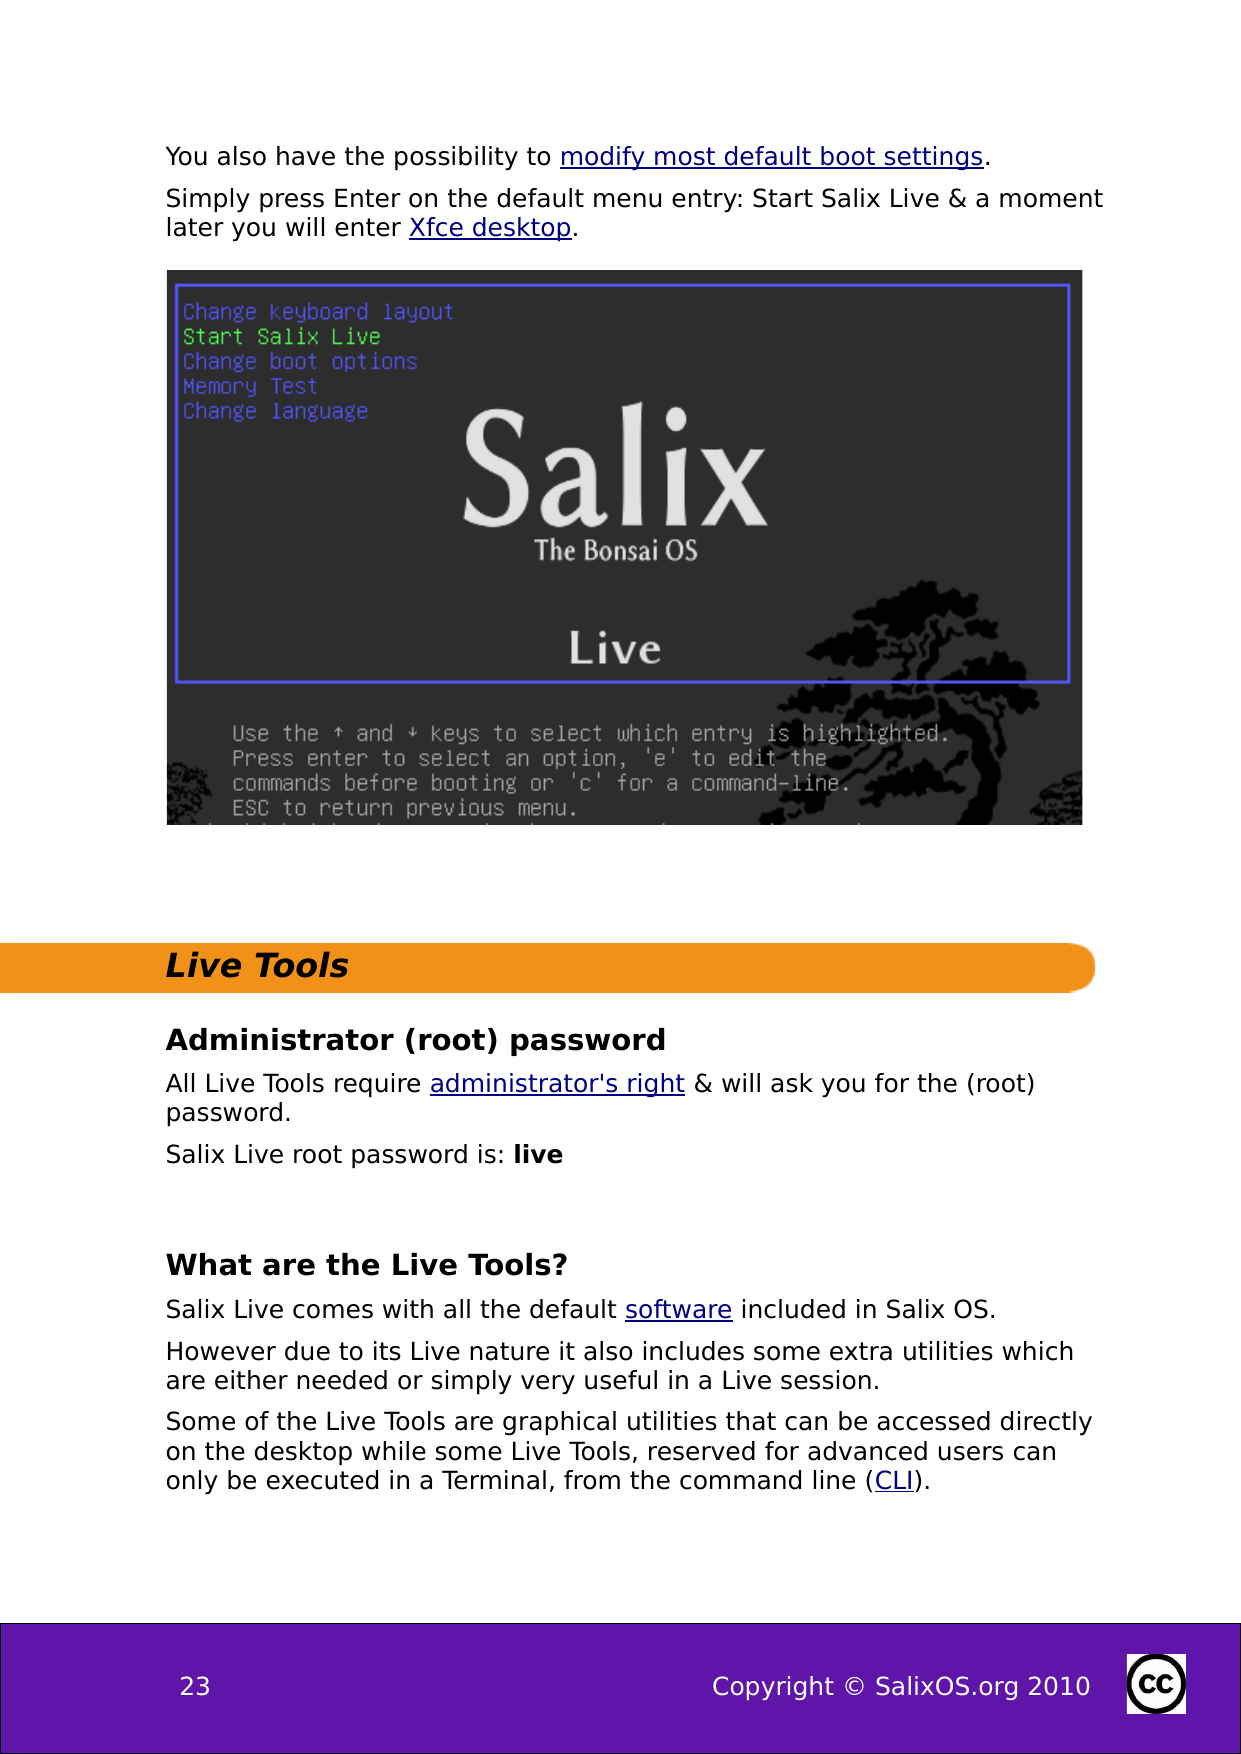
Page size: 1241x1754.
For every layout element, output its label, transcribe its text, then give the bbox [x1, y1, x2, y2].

subtitle Live Tools [1096, 947, 1104, 985]
picture [166, 270, 1083, 825]
text However due to its Live nature it also includes some extra utilities which are either needed or simply very useful in a Live session. [165, 1337, 1104, 1395]
subtitle What are the Live Tools? [165, 1248, 1104, 1282]
text You also have the possibility to modify most default boot settings. [165, 142, 1104, 172]
picture [0, 943, 1096, 993]
text All Live Tools require administrator's right & will ask you for the (root) password. [165, 1069, 1104, 1128]
picture [1126, 1654, 1186, 1714]
text Simply press Enter on the default menu entry: Start Salix Live & a moment later you will enter Xfce desktop. [165, 184, 1104, 242]
text Salix Live root password is: live [165, 1140, 1104, 1169]
subtitle Administrator (root) password [165, 1023, 1104, 1057]
text Some of the Live Tools are graphical utilities that can be accessed directly on the desktop while some Live Tools, reserved for advanced users can only be executed in a Terminal, from the command line (CLI). [165, 1407, 1104, 1495]
text Salix Live comes with all the default software included in Salix OS. [165, 1295, 1104, 1324]
